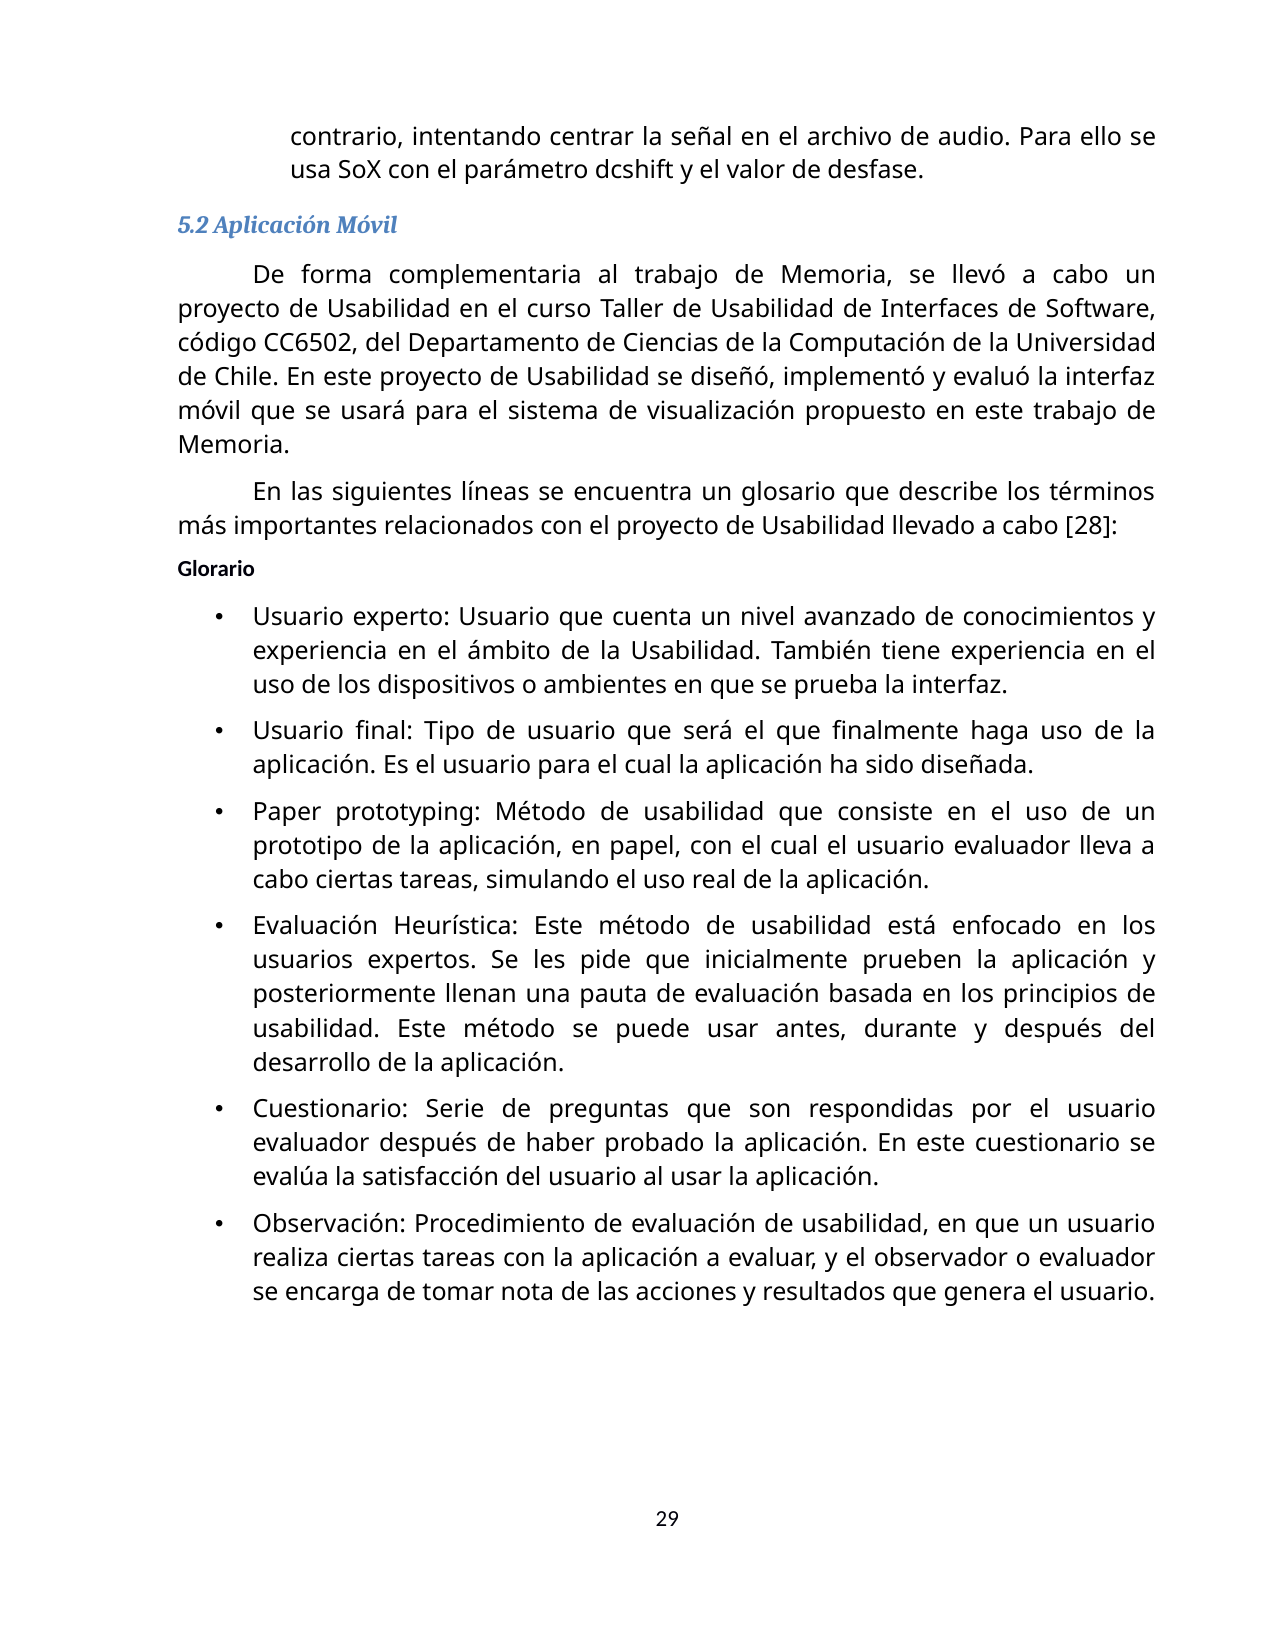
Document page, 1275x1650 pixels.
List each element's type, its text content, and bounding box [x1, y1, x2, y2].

list Observación: Procedimiento de evaluación de usabilidad, en que un usuario realiza ciertas tareas con la aplicación a evaluar, y el observador o evaluador se encarga de tomar nota de las acciones y resultados que genera el usuario. [215, 1205, 1157, 1307]
subtitle Glorario [177, 554, 1157, 582]
subtitle 5.2 Aplicación Móvil [177, 211, 1157, 240]
list Usuario experto: Usuario que cuenta un nivel avanzado de conocimientos y experiencia en el ámbito de la Usabilidad. También tiene experiencia en el uso de los dispositivos o ambientes en que se prueba la interfaz. [215, 598, 1157, 701]
list Cuestionario: Serie de preguntas que son respondidas por el usuario evaluador después de haber probado la aplicación. En este cuestionario se evalúa la satisfacción del usuario al usar la aplicación. [215, 1091, 1157, 1193]
list Paper prototyping: Método de usabilidad que consiste en el uso de un prototipo de la aplicación, en papel, con el cual el usuario evaluador lleva a cabo ciertas tareas, simulando el uso real de la aplicación. [215, 793, 1157, 896]
list Evaluación Heurística: Este método de usabilidad está enfocado en los usuarios expertos. Se les pide que inicialmente prueben la aplicación y posteriormente llenan una pauta de evaluación basada en los principios de usabilidad. Este método se puede usar antes, durante y después del desarrollo de la aplicación. [215, 908, 1157, 1078]
list contrario, intentando centrar la señal en el archivo de audio. Para ello se usa SoX con el parámetro dcshift y el valor de desfase. [252, 118, 1157, 186]
list Usuario final: Tipo de usuario que será el que finalmente haga uso de la aplicación. Es el usuario para el cual la aplicación ha sido diseñada. [215, 713, 1157, 781]
text De forma complementaria al trabajo de Memoria, se llevó a cabo un proyecto de Usabilidad en el curso Taller de Usabilidad de Interfaces de Software, código CC6502, del Departamento de Ciencias de la Computación de la Universidad de Chile. En este proyecto de Usabilidad se diseñó, implementó y evaluó la interfaz móvil que se usará para el sistema de visualización propuesto en este trabajo de Memoria. [177, 256, 1157, 461]
text En las siguientes líneas se encuentra un glosario que describe los términos más importantes relacionados con el proyecto de Usabilidad llevado a cabo [28]: [177, 473, 1157, 541]
